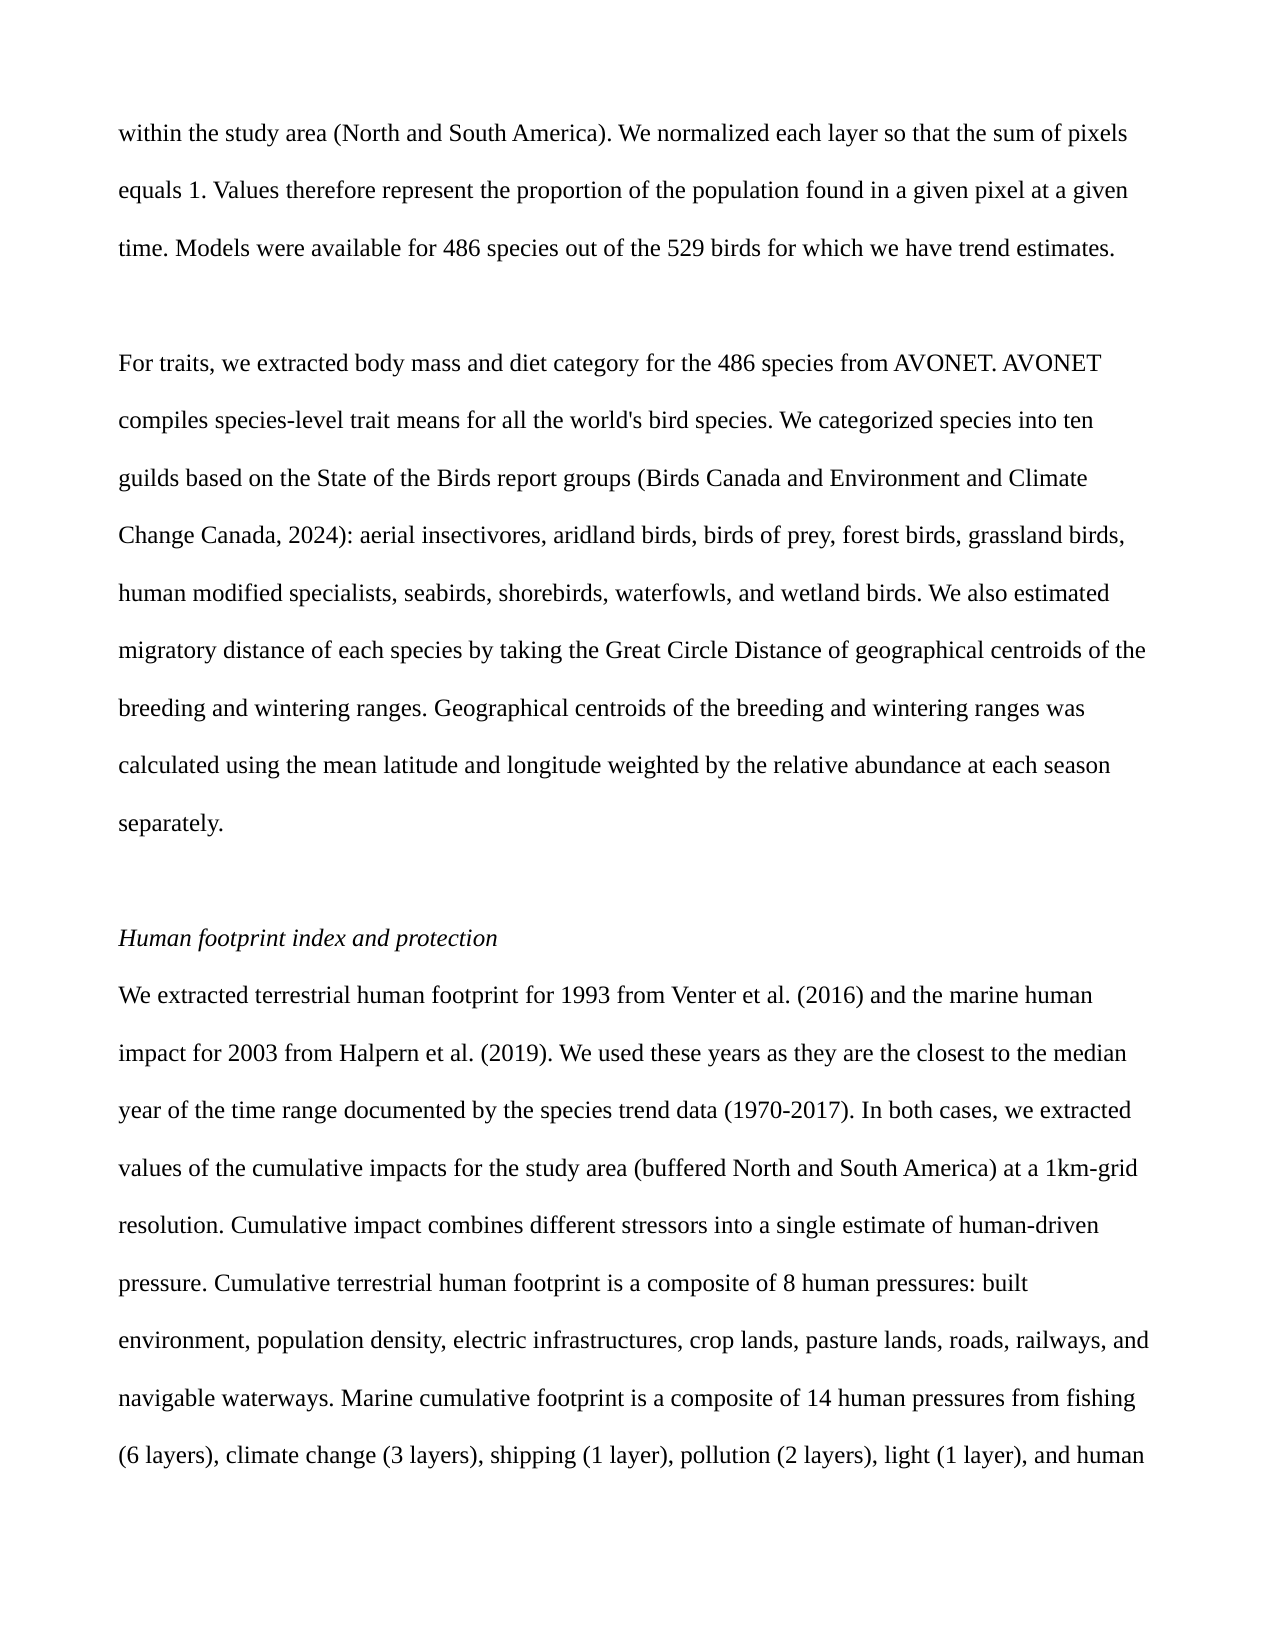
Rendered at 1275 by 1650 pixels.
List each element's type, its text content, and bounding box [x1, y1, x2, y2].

text We extracted terrestrial human footprint for 1993 from Venter et al. (2016) and the marine human impact for 2003 from Halpern et al. (2019). We used these years as they are the closest to the median year of the time range documented by the species trend data (1970-2017). In both cases, we extracted values of the cumulative impacts for the study area (buffered North and South America) at a 1km-grid resolution. Cumulative impact combines different stressors into a single estimate of human-driven pressure. Cumulative terrestrial human footprint is a composite of 8 human pressures: built environment, population density, electric infrastructures, crop lands, pasture lands, roads, railways, and navigable waterways. Marine cumulative footprint is a composite of 14 human pressures from fishing (6 layers), climate change (3 layers), shipping (1 layer), pollution (2 layers), light (1 layer), and human [118, 981, 1157, 1469]
text within the study area (North and South America). We normalized each layer so that the sum of pixels equals 1. Values therefore represent the proportion of the population found in a given pixel at a given time. Models were available for 486 species out of the 529 birds for which we have trend estimates. [118, 118, 1157, 262]
text Human footprint index and protection [118, 923, 1157, 952]
text For traits, we extracted body mass and diet category for the 486 species from AVONET. AVONET compiles species-level trait means for all the world's bird species. We categorized species into ten guilds based on the State of the Birds report groups (Birds Canada and Environment and Climate Change Canada, 2024): aerial insectivores, aridland birds, birds of prey, forest birds, grassland birds, human modified specialists, seabirds, shorebirds, waterfowls, and wetland birds. We also estimated migratory distance of each species by taking the Great Circle Distance of geographical centroids of the breeding and wintering ranges. Geographical centroids of the breeding and wintering ranges was calculated using the mean latitude and longitude weighted by the relative abundance at each season separately. [118, 348, 1157, 837]
